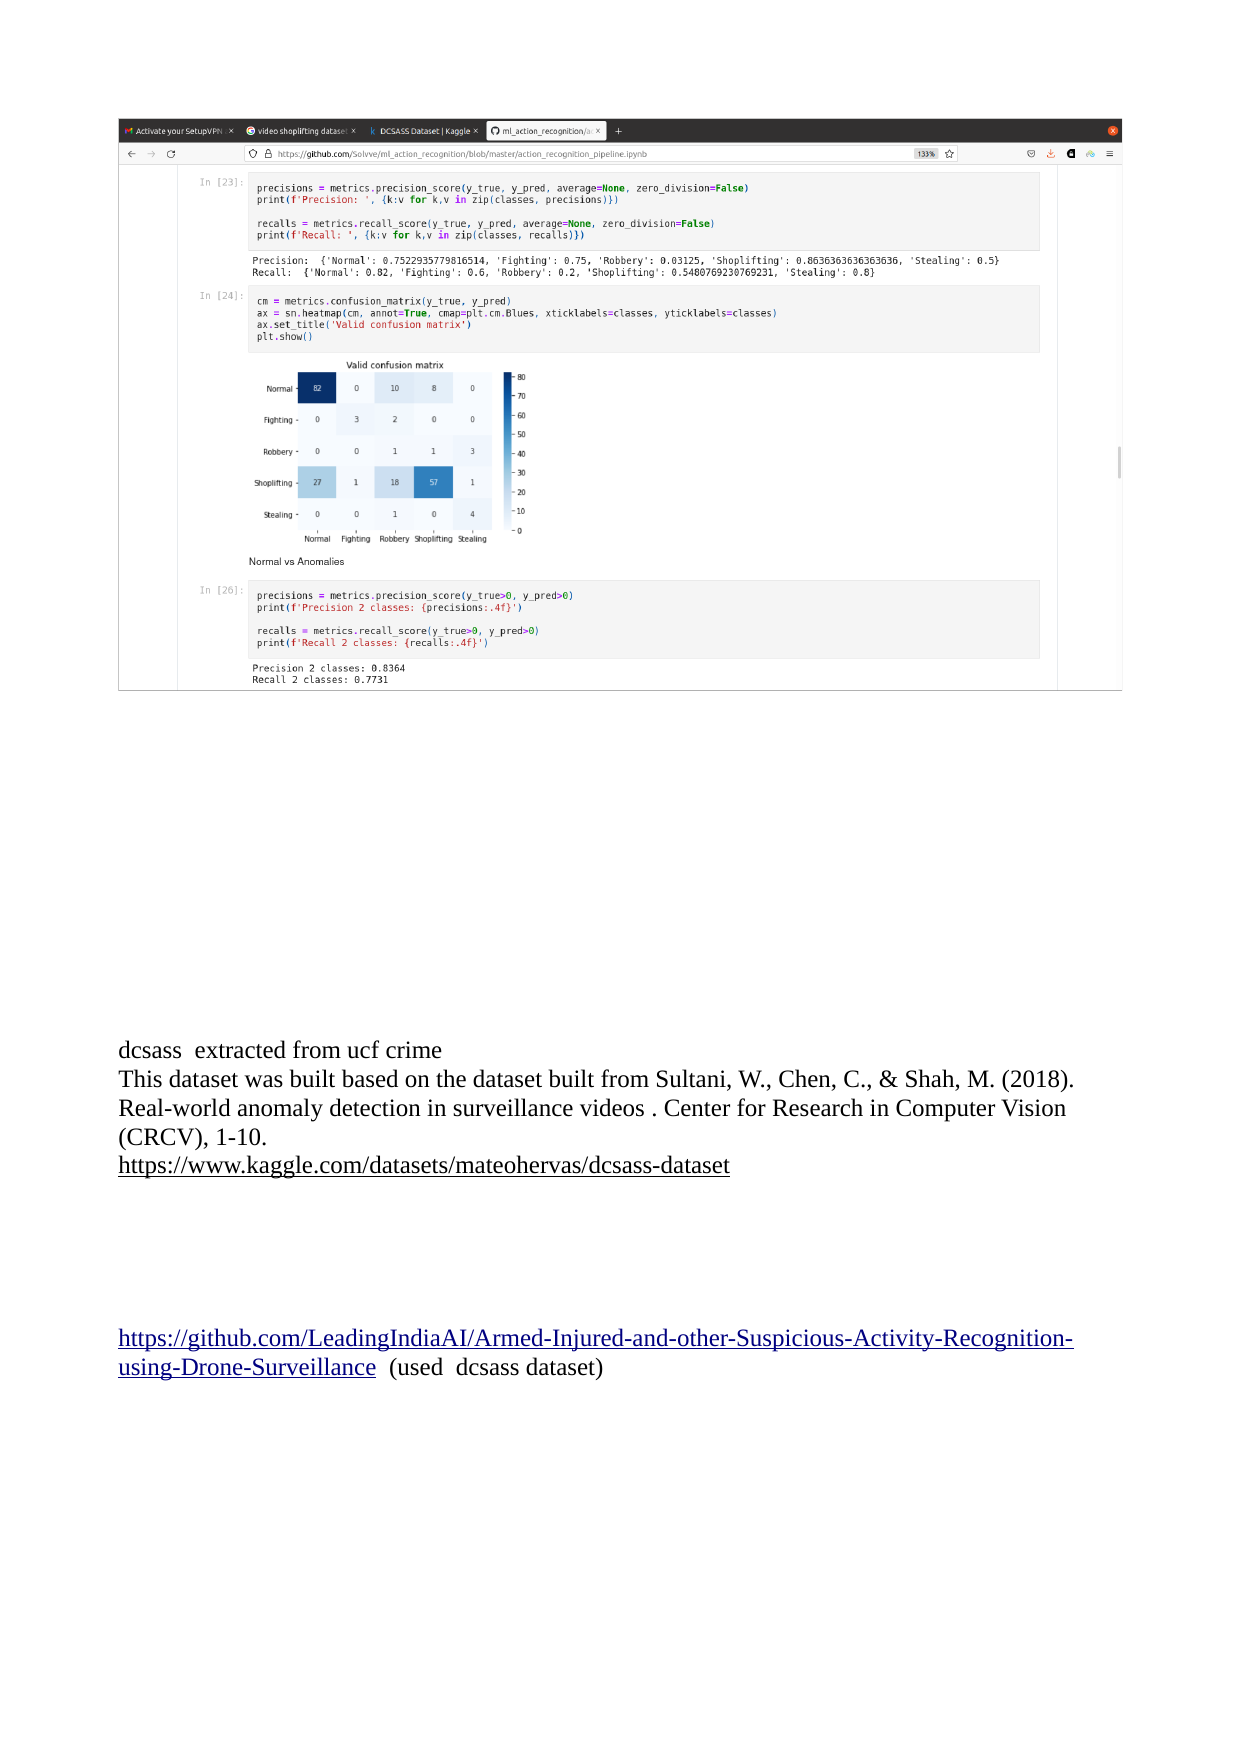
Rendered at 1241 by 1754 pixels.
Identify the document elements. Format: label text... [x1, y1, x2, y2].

text https://github.com/LeadingIndiaAI/Armed-Injured-and-other-Suspicious-Activity-Recognition-using-Drone-Surveillance (used dcsass dataset) [118, 1323, 1122, 1381]
text https://www.kaggle.com/datasets/mateohervas/dcsass-dataset [118, 1151, 1122, 1179]
text dcsass extracted from ucf crime [118, 1036, 1122, 1064]
text This dataset was built based on the dataset built from Sultani, W., Chen, C., & Shah, M. (2018). Real-world anomaly detection in surveillance videos . Center for Research in Computer Vision (CRCV), 1-10. [118, 1064, 1122, 1151]
picture [118, 118, 1123, 691]
